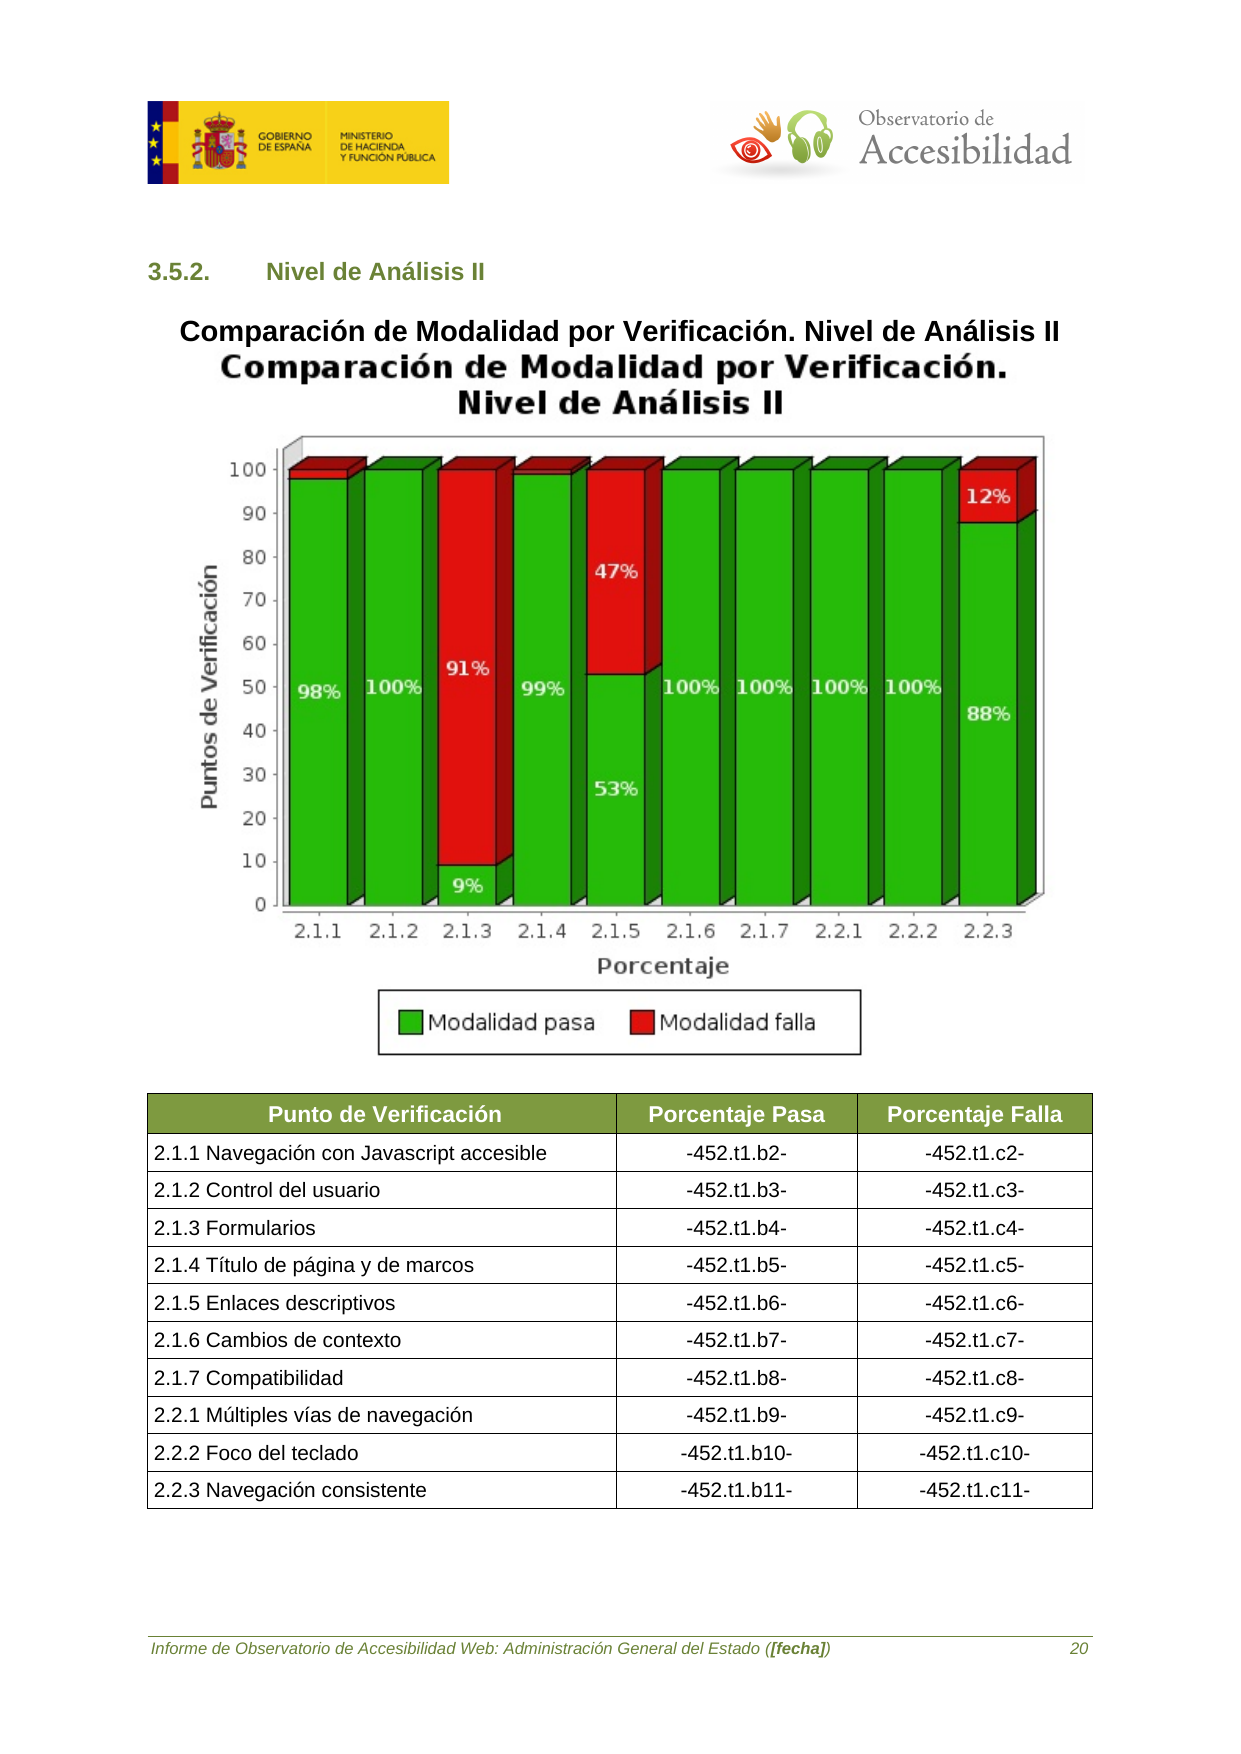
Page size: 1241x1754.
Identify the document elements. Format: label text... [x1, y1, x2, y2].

table_cell 2.1.4 Título de página y de marcos [148, 1247, 616, 1283]
table_cell -452.t1.c6- [858, 1284, 1092, 1321]
table_cell 2.1.1 Navegación con Javascript accesible [148, 1134, 616, 1171]
table_cell -452.t1.b9- [617, 1397, 857, 1433]
table_cell -452.t1.c7- [858, 1322, 1092, 1358]
table_cell -452.t1.c3- [858, 1172, 1092, 1208]
table_cell -452.t1.b4- [617, 1209, 857, 1246]
table_header Porcentaje Falla [858, 1094, 1092, 1133]
table_cell 2.1.5 Enlaces descriptivos [148, 1284, 616, 1321]
picture [178, 347, 1062, 1057]
table_cell -452.t1.c8- [858, 1359, 1092, 1396]
table_cell -452.t1.c9- [858, 1397, 1092, 1433]
table_cell 2.1.7 Compatibilidad [148, 1359, 616, 1396]
text Comparación de Modalidad por Verificación. Nivel de Análisis II [148, 314, 1092, 347]
table_cell -452.t1.c2- [858, 1134, 1092, 1171]
picture [147, 101, 450, 184]
table_cell -452.t1.c11- [858, 1472, 1092, 1508]
table_cell 2.2.2 Foco del teclado [148, 1434, 616, 1471]
table_cell 2.1.3 Formularios [148, 1209, 616, 1246]
table_cell -452.t1.b10- [617, 1434, 857, 1471]
table_cell -452.t1.c10- [858, 1434, 1092, 1471]
table_cell 2.1.2 Control del usuario [148, 1172, 616, 1208]
table_cell -452.t1.b11- [617, 1472, 857, 1508]
table_cell 2.2.3 Navegación consistente [148, 1472, 616, 1508]
table_header Porcentaje Pasa [617, 1094, 857, 1133]
table_cell 2.1.6 Cambios de contexto [148, 1322, 616, 1358]
table_cell -452.t1.c4- [858, 1209, 1092, 1246]
table_cell -452.t1.b2- [617, 1134, 857, 1171]
table_cell -452.t1.b6- [617, 1284, 857, 1321]
table_header Punto de Verificación [148, 1094, 616, 1133]
table_cell 2.2.1 Múltiples vías de navegación [148, 1397, 616, 1433]
table_cell -452.t1.b3- [617, 1172, 857, 1208]
picture [710, 101, 1086, 184]
table_cell -452.t1.b8- [617, 1359, 857, 1396]
table_cell -452.t1.b5- [617, 1247, 857, 1283]
table_cell -452.t1.c5- [858, 1247, 1092, 1283]
subtitle Nivel de Análisis II [148, 257, 1092, 286]
table_cell -452.t1.b7- [617, 1322, 857, 1358]
